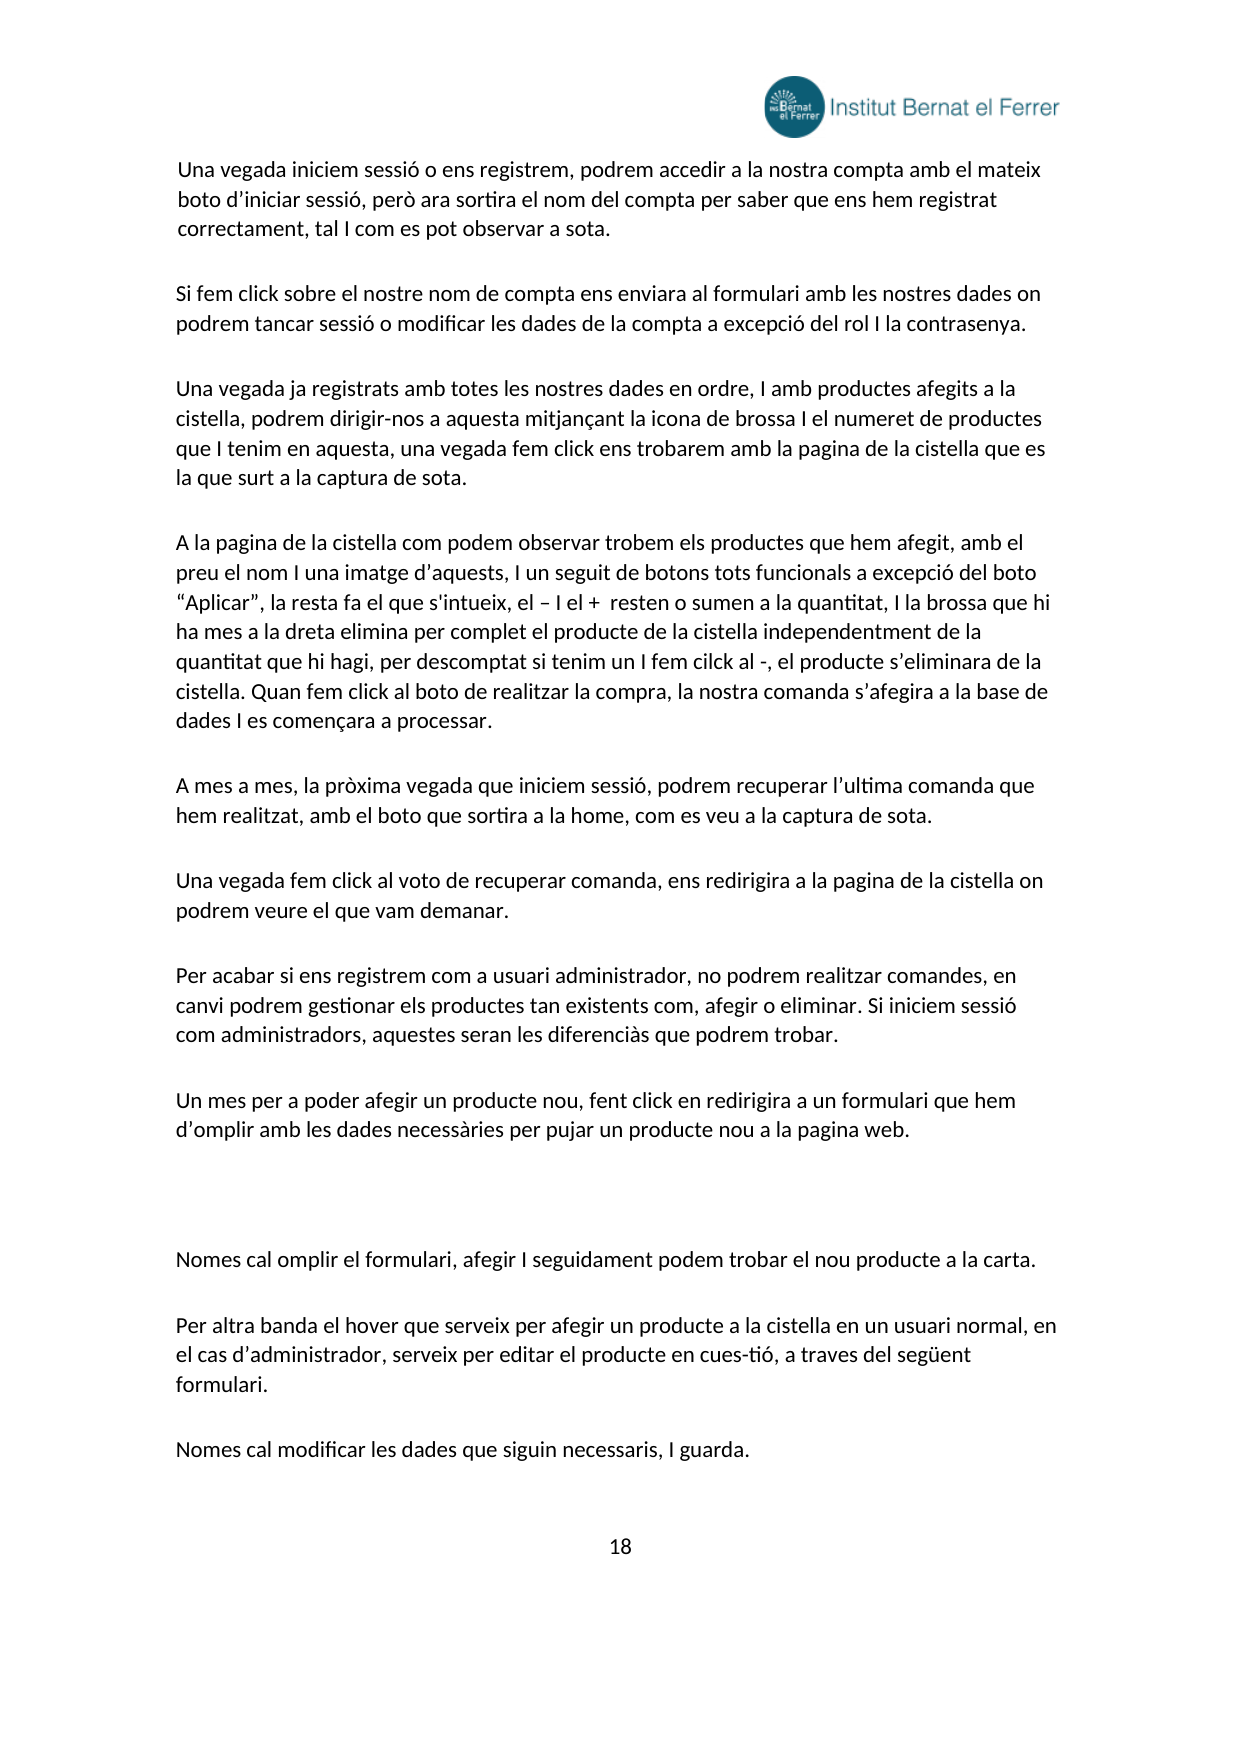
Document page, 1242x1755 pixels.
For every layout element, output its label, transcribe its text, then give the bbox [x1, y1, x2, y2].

text Per acabar si ens registrem com a usuari administrador, no podrem realitzar comandes, en canvi podrem gestionar els productes tan existents com, afegir o eliminar. Si iniciem sessió com administradors, aquestes seran les diferenciàs que podrem trobar. [176, 961, 1059, 1049]
text Una vegada fem click al voto de recuperar comanda, ens redirigira a la pagina de la cistella on podrem veure el que vam demanar. [176, 866, 1059, 924]
text Un mes per a poder afegir un producte nou, fent click en redirigira a un formulari que hem d’omplir amb les dades necessàries per pujar un producte nou a la pagina web. [176, 1086, 1059, 1143]
text Una vegada ja registrats amb totes les nostres dades en ordre, I amb productes afegits a la cistella, podrem dirigir-nos a aquesta mitjançant la icona de brossa I el numeret de productes que I tenim en aquesta, una vegada fem click ens trobarem amb la pagina de la cistella que es la que surt a la captura de sota. [176, 374, 1059, 491]
picture [764, 76, 1060, 138]
text Si fem click sobre el nostre nom de compta ens enviara al formulari amb les nostres dades on podrem tancar sessió o modificar les dades de la compta a excepció del rol I la contrasenya. [176, 279, 1059, 337]
text Nomes cal modificar les dades que siguin necessaris, I guarda. [176, 1435, 1059, 1463]
text A mes a mes, la pròxima vegada que iniciem sessió, podrem recuperar l’ultima comanda que hem realitzat, amb el boto que sortira a la home, com es veu a la captura de sota. [176, 772, 1059, 829]
text Nomes cal omplir el formulari, afegir I seguidament podem trobar el nou producte a la carta. [176, 1246, 1059, 1274]
text Una vegada iniciem sessió o ens registrem, podrem accedir a la nostra compta amb el mateix boto d’iniciar sessió, però ara sortira el nom del compta per saber que ens hem registrat correctament, tal I com es pot observar a sota. [177, 155, 1059, 242]
text A la pagina de la cistella com podem observar trobem els productes que hem afegit, amb el preu el nom I una imatge d’aquests, I un seguit de botons tots funcionals a excepció del boto “Aplicar”, la resta fa el que s'intueix, el – I el + resten o sumen a la quantitat, I la brossa que hi ha mes a la dreta elimina per complet el producte de la cistella independentment de la quantitat que hi hagi, per descomptat si tenim un I fem cilck al -, el producte s’eliminara de la cistella. Quan fem click al boto de realitzar la compra, la nostra comanda s’afegira a la base de dades I es començara a processar. [176, 528, 1059, 734]
text Per altra banda el hover que serveix per afegir un producte a la cistella en un usuari normal, en el cas d’administrador, serveix per editar el producte en cues-tió, a traves del següent formulari. [176, 1311, 1059, 1398]
